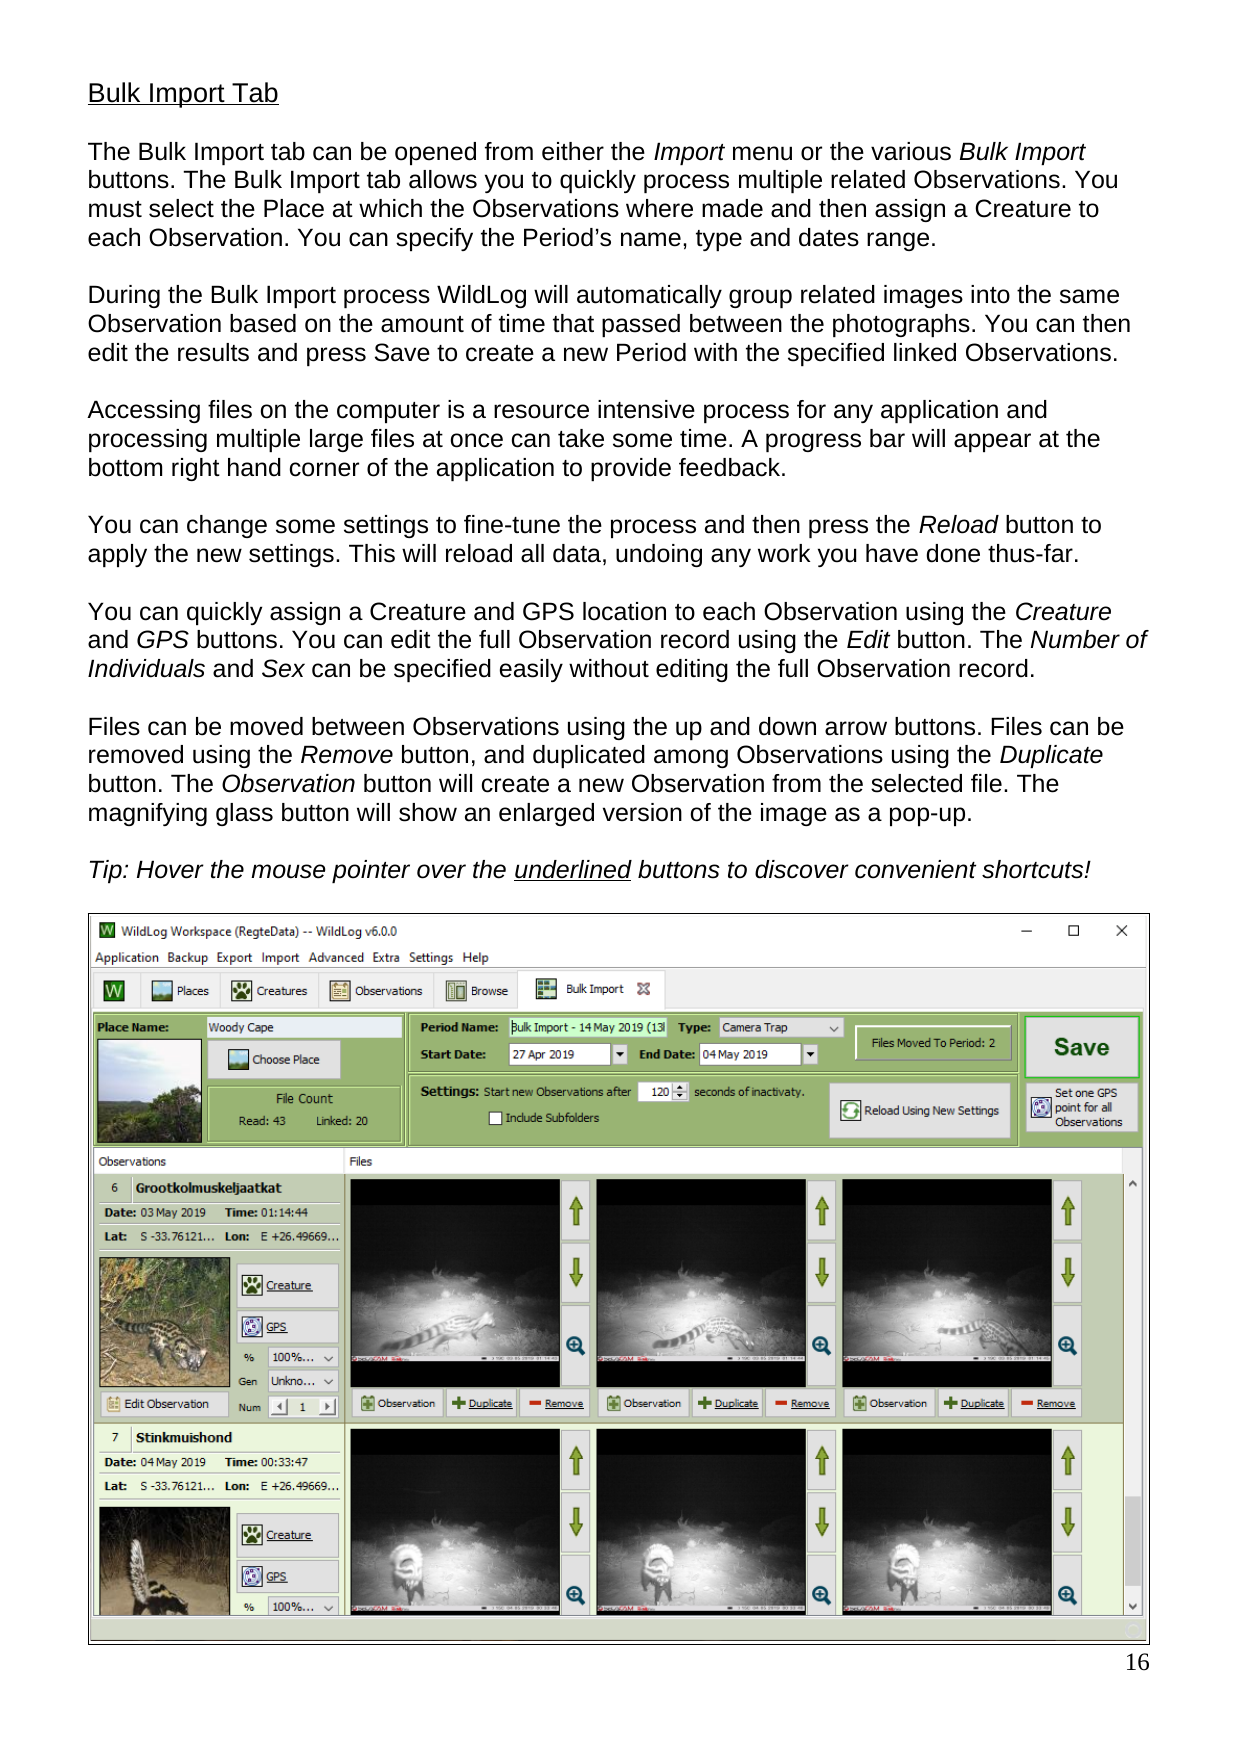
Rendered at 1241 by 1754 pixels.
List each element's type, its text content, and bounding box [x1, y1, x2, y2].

text Accessing files on the computer is a resource intensive process for any application and processing multiple large files at once can take some time. A progress bar will appear at the bottom right hand corner of the application to provide feedback. [87, 395, 1149, 482]
text You can quickly assign a Creature and GPS location to each Observation using the Creature and GPS buttons. You can edit the full Observation record using the Edit button. The Number of Individuals and Sex can be specified easily without editing the full Observation record. [87, 597, 1149, 683]
subtitle Bulk Import Tab [87, 77, 1149, 108]
text You can change some settings to fine-tune the process and then press the Reload button to apply the new settings. This will reload all data, undoing any work you have done thus-far. [87, 510, 1149, 568]
text Files can be moved between Observations using the up and down arrow buttons. Files can be removed using the Remove button, and duplicated among Observations using the Duplicate button. The Observation button will create a new Observation from the selected file. The magnifying glass button will show an enlarged version of the image as a pop-up. [87, 712, 1149, 827]
text The Bulk Import tab can be opened from either the Import menu or the various Bulk Import buttons. The Bulk Import tab allows you to quickly process multiple related Observations. You must select the Place at which the Observations where made and then assign a Creature to each Observation. You can specify the Period’s name, type and dates range. [87, 137, 1149, 252]
picture [90, 916, 1147, 1641]
text During the Bulk Import process WildLog will automatically group related images into the same Observation based on the amount of time that passed between the photographs. You can then edit the results and press Save to create a new Period with the specified linked Observations. [87, 280, 1149, 367]
text Tip: Hover the mouse pointer over the underlined buttons to discover convenient shortcuts! [87, 855, 1149, 884]
